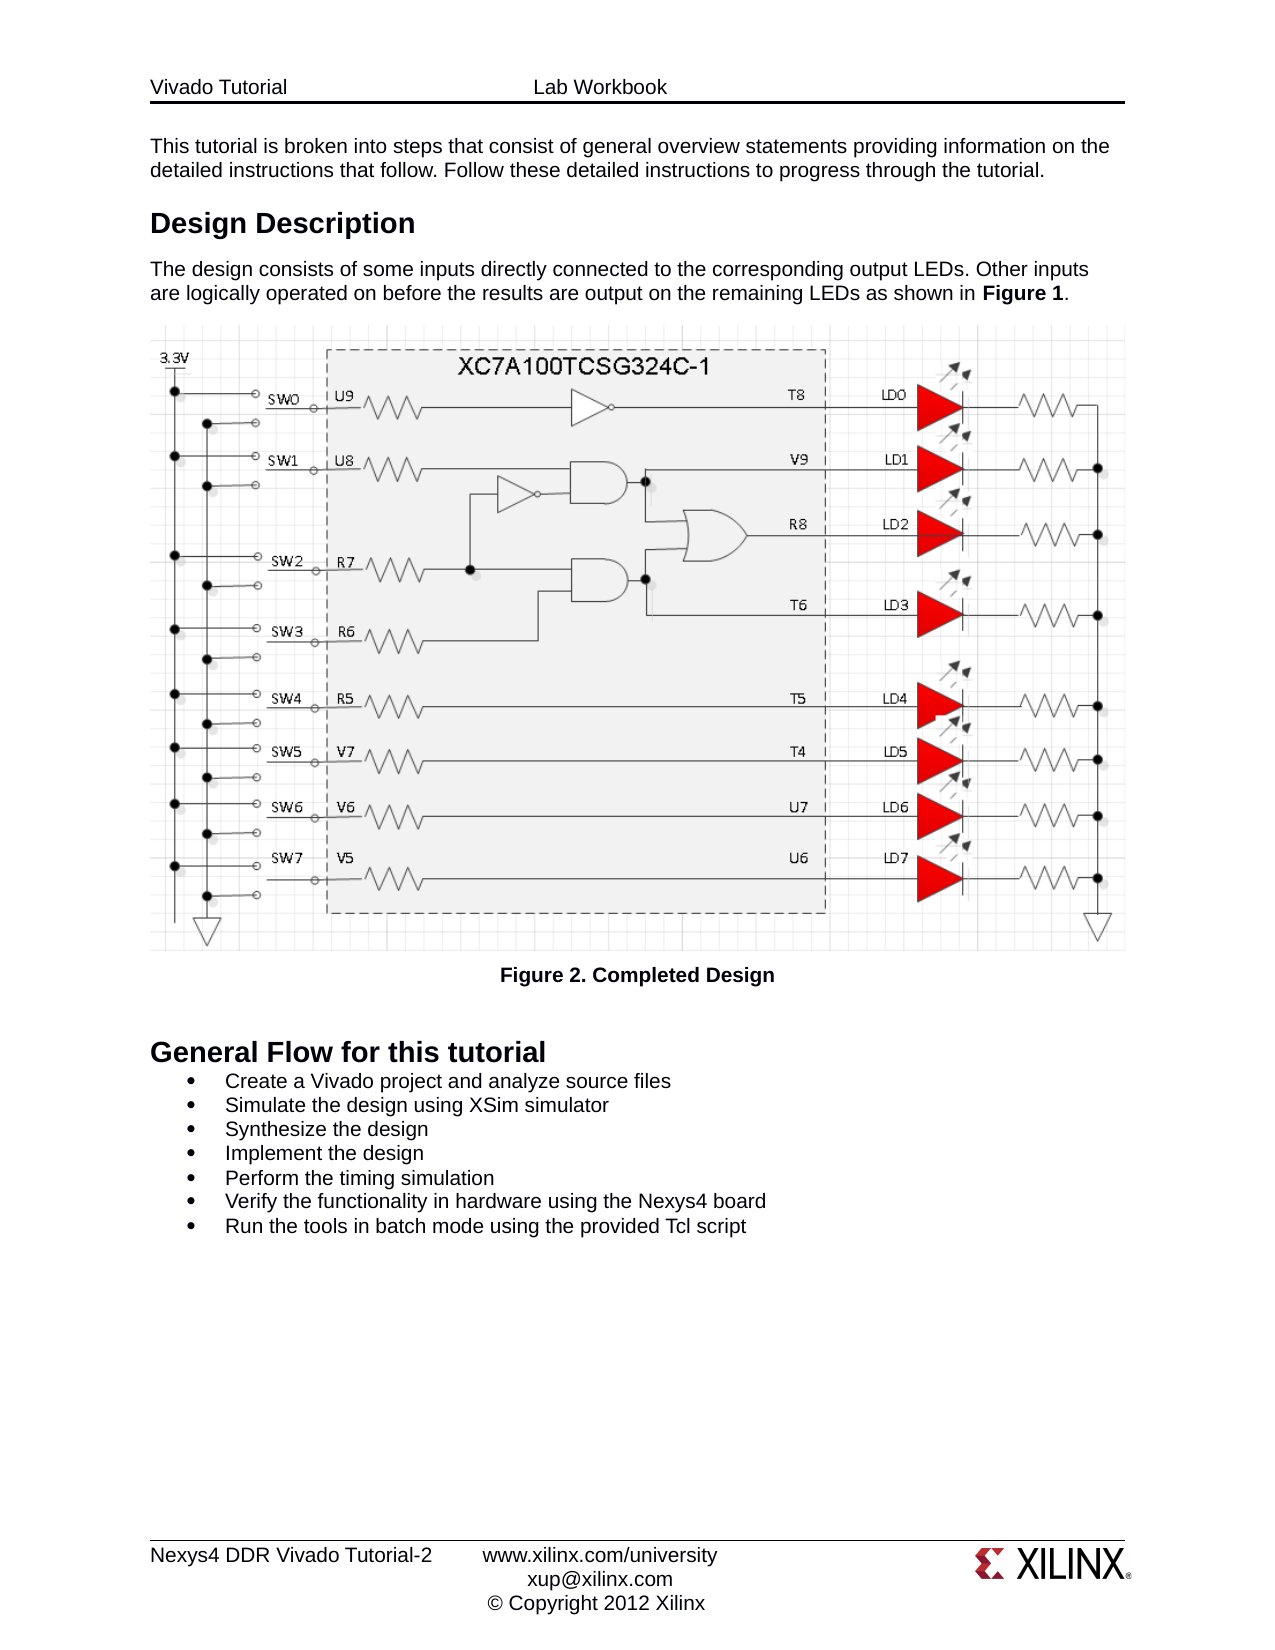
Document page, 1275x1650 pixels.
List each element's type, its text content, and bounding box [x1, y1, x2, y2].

text General Flow for this tutorial [150, 1036, 1125, 1069]
list Implement the design [187, 1141, 1125, 1165]
list Perform the timing simulation [187, 1165, 1125, 1189]
text Figure 2. Completed Design [150, 963, 1125, 987]
text Design Description [150, 206, 1125, 240]
list Run the tools in batch mode using the provided Tcl script [187, 1213, 1125, 1237]
picture [150, 325, 1125, 951]
list Create a Vivado project and analyze source files [187, 1069, 1125, 1093]
text This tutorial is broken into steps that consist of general overview statements providing information on the detailed instructions that follow. Follow these detailed instructions to progress through the tutorial. [150, 133, 1125, 181]
list Verify the functionality in hardware using the Nexys4 board [187, 1189, 1125, 1213]
picture [975, 1548, 1132, 1579]
list Synthesize the design [187, 1117, 1125, 1141]
text The design consists of some inputs directly connected to the corresponding output LEDs. Other inputs are logically operated on before the results are output on the remaining LEDs as shown in Figure 1. [150, 257, 1125, 304]
list Simulate the design using XSim simulator [187, 1093, 1125, 1117]
